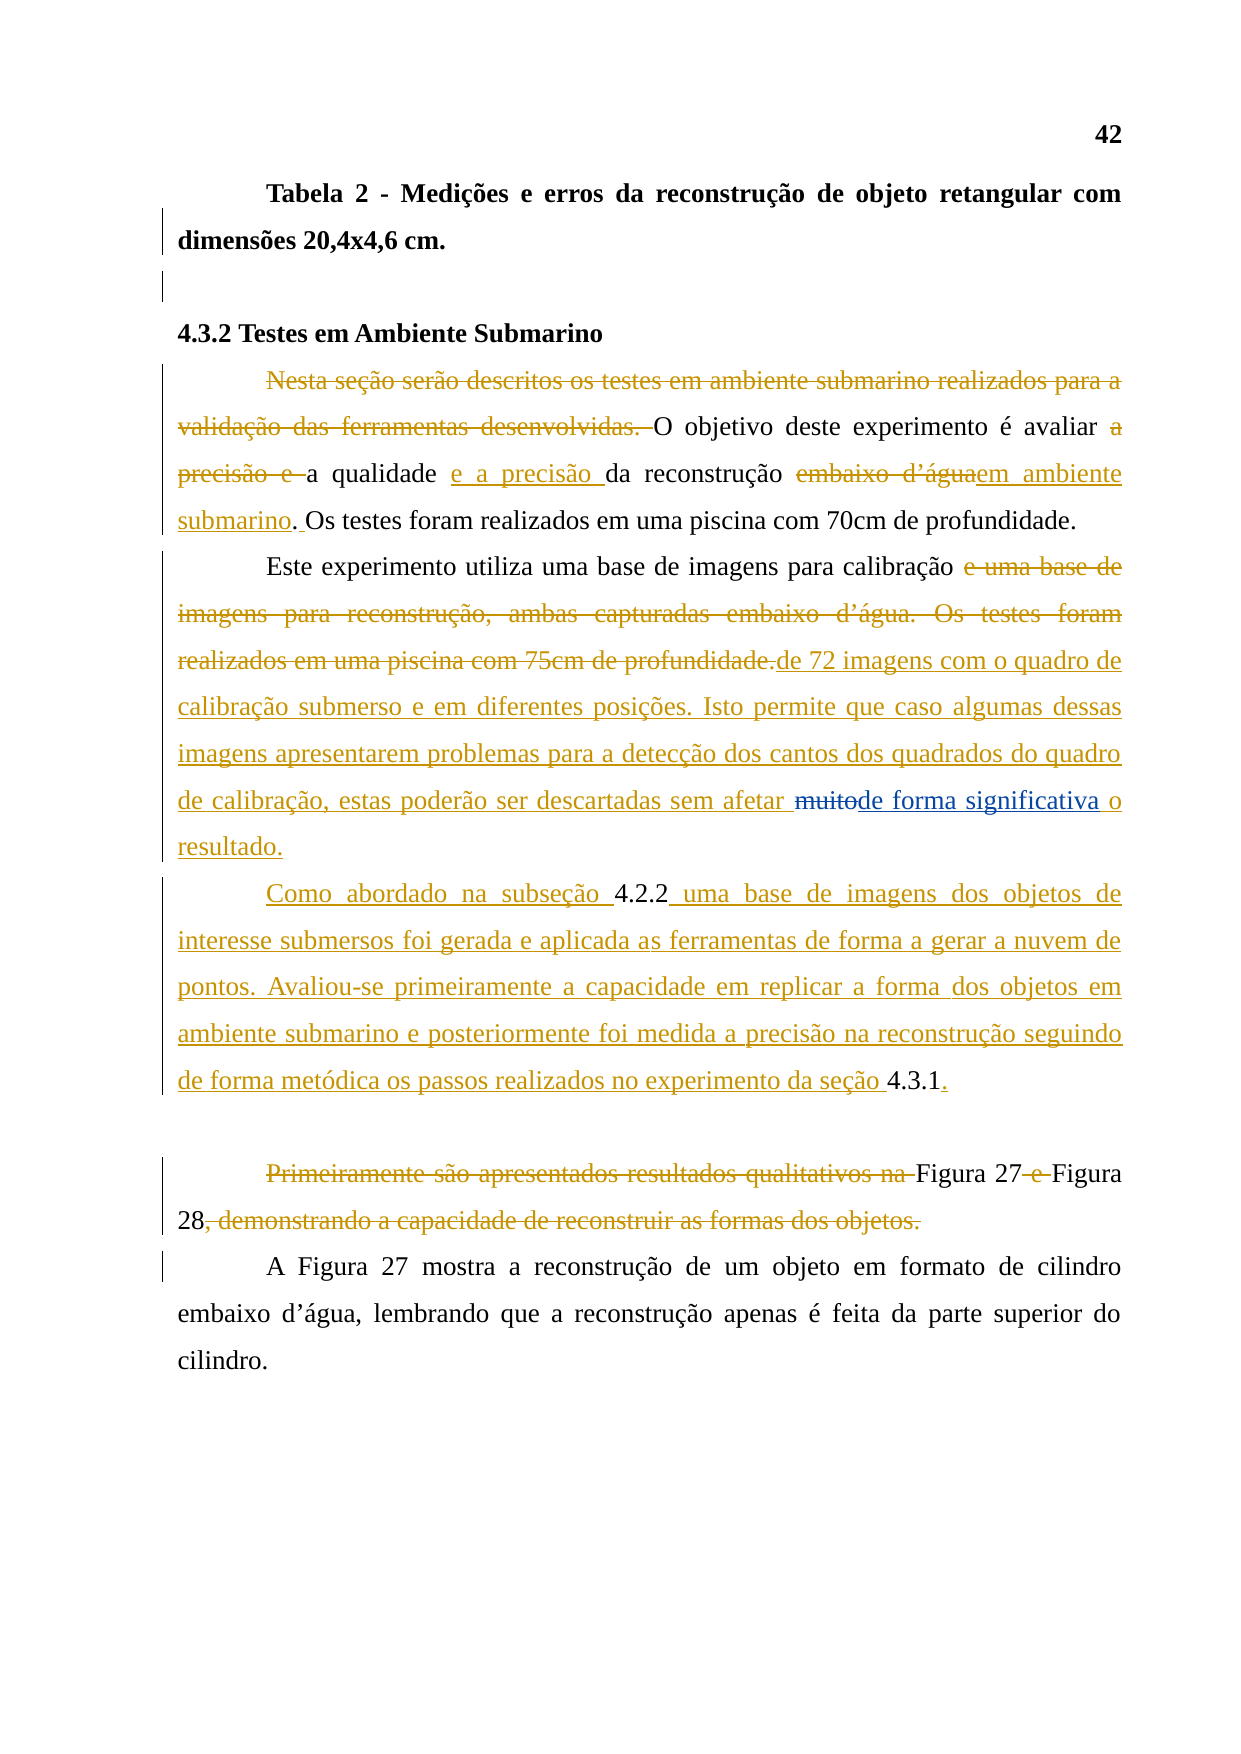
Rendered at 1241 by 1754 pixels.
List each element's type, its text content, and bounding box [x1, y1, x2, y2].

text Como abordado na subseção 4.2.2 uma base de imagens dos objetos de interesse submersos foi gerada e aplicada as ferramentas de forma a gerar a nuvem de pontos. Avaliou-se primeiramente a capacidade em replicar a forma dos objetos em [177, 877, 1122, 998]
text de forma metódica os passos realizados no experimento da seção 4.3.1. [177, 1045, 1122, 1095]
text Tabela 2 - Medições e erros da reconstrução de objeto retangular com dimensões 20,4x4,6 cm. [177, 177, 1122, 302]
text Figura 27Figura 28A Figura 27 mostra a reconstrução de um objeto em formato de cilindro embaixo d’água, lembrando que a reconstrução apenas é feita da parte superior do cilindro. [177, 1157, 1122, 1235]
subtitle Testes em Ambiente Submarino [177, 317, 1122, 348]
text ambiente submarino e posteriormente foi medida a precisão na reconstrução seguindo [177, 999, 1122, 1044]
text O objetivo deste experimento é avaliar a qualidade e a precisão da reconstrução em ambiente submarino. Os testes foram realizados em uma piscina com 70cm de profundidade. Este experimento utiliza uma base de imagens para calibração de 72 imagens com o quadro de calibração submerso e em diferentes posições. Isto permite que caso algumas dessas imagens apresentarem problemas para a detecção dos cantos dos quadrados do quadro de calibração, estas poderão ser descartadas sem afetar de forma significativa o resultado. [177, 364, 1122, 535]
